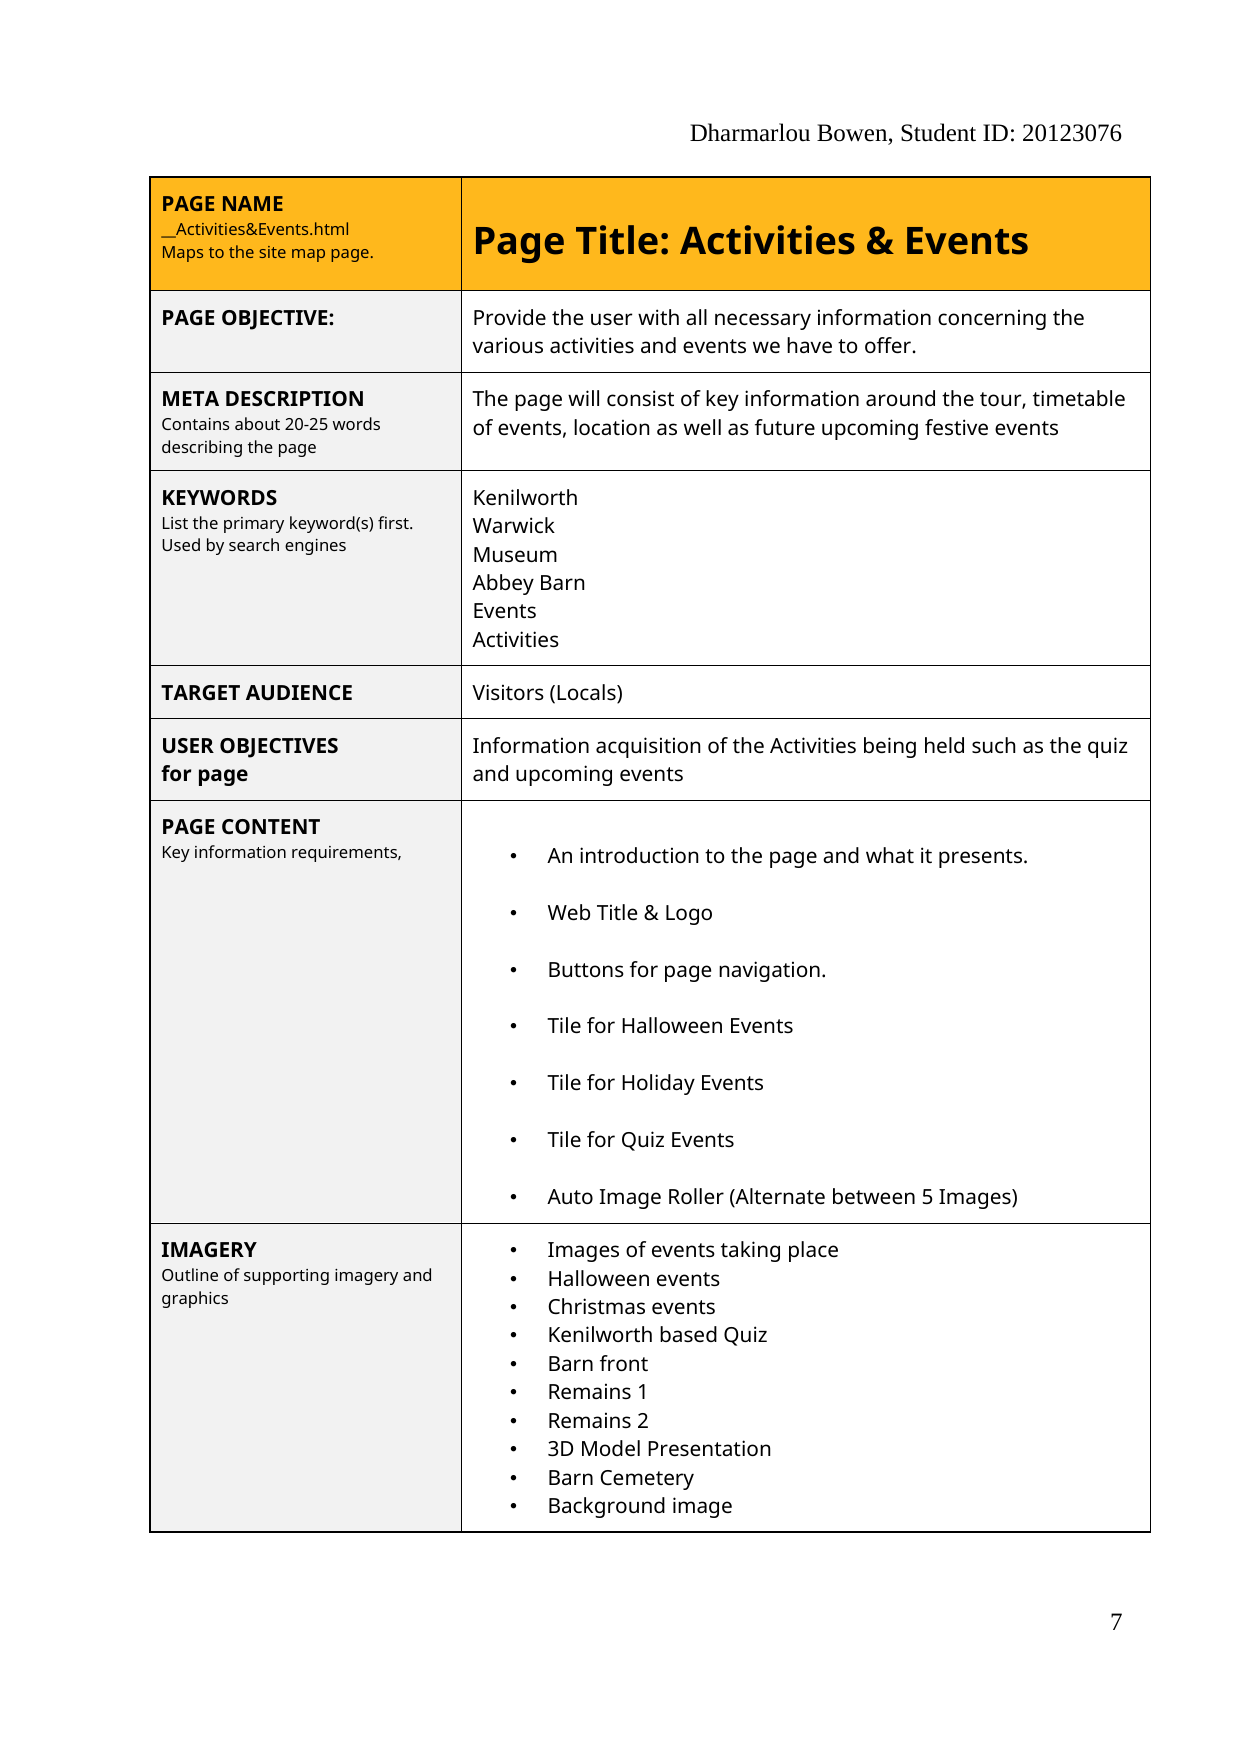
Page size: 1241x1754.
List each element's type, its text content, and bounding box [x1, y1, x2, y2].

table_cell PAGE OBJECTIVE: [151, 291, 461, 372]
table_cell USER OBJECTIVES for page [151, 719, 461, 800]
table_cell KEYWORDS List the primary keyword(s) first. Used by search engines [151, 471, 461, 665]
table_header PAGE NAME __Activities&Events.html Maps to the site map page. [151, 178, 461, 290]
table_cell META DESCRIPTION Contains about 20-25 words describing the page [151, 373, 461, 470]
table_cell TARGET AUDIENCE [151, 666, 461, 718]
table_cell Kenilworth Warwick Museum Abbey Barn Events Activities [462, 471, 1150, 665]
table_cell Visitors (Locals) [462, 666, 1150, 718]
table_cell Provide the user with all necessary information concerning the various activities and events we have to offer. [462, 291, 1150, 372]
table_cell An introduction to the page and what it presents. Web Title & Logo Buttons for page navigation. Tile for Halloween Events Tile for Holiday Events Tile for Quiz Events Auto Image Roller (Alternate between 5 Images) [462, 801, 1150, 1222]
table_header Page Title: Activities & Events [462, 178, 1150, 290]
table_cell IMAGERY Outline of supporting imagery and graphics [151, 1224, 461, 1531]
table_cell Images of events taking place Halloween events Christmas events Kenilworth based Quiz Barn front Remains 1 Remains 2 3D Model Presentation Barn Cemetery Background image [462, 1224, 1150, 1531]
table_cell PAGE CONTENT Key information requirements, [151, 801, 461, 1222]
table_cell The page will consist of key information around the tour, timetable of events, location as well as future upcoming festive events [462, 373, 1150, 470]
table_cell Information acquisition of the Activities being held such as the quiz and upcoming events [462, 719, 1150, 800]
